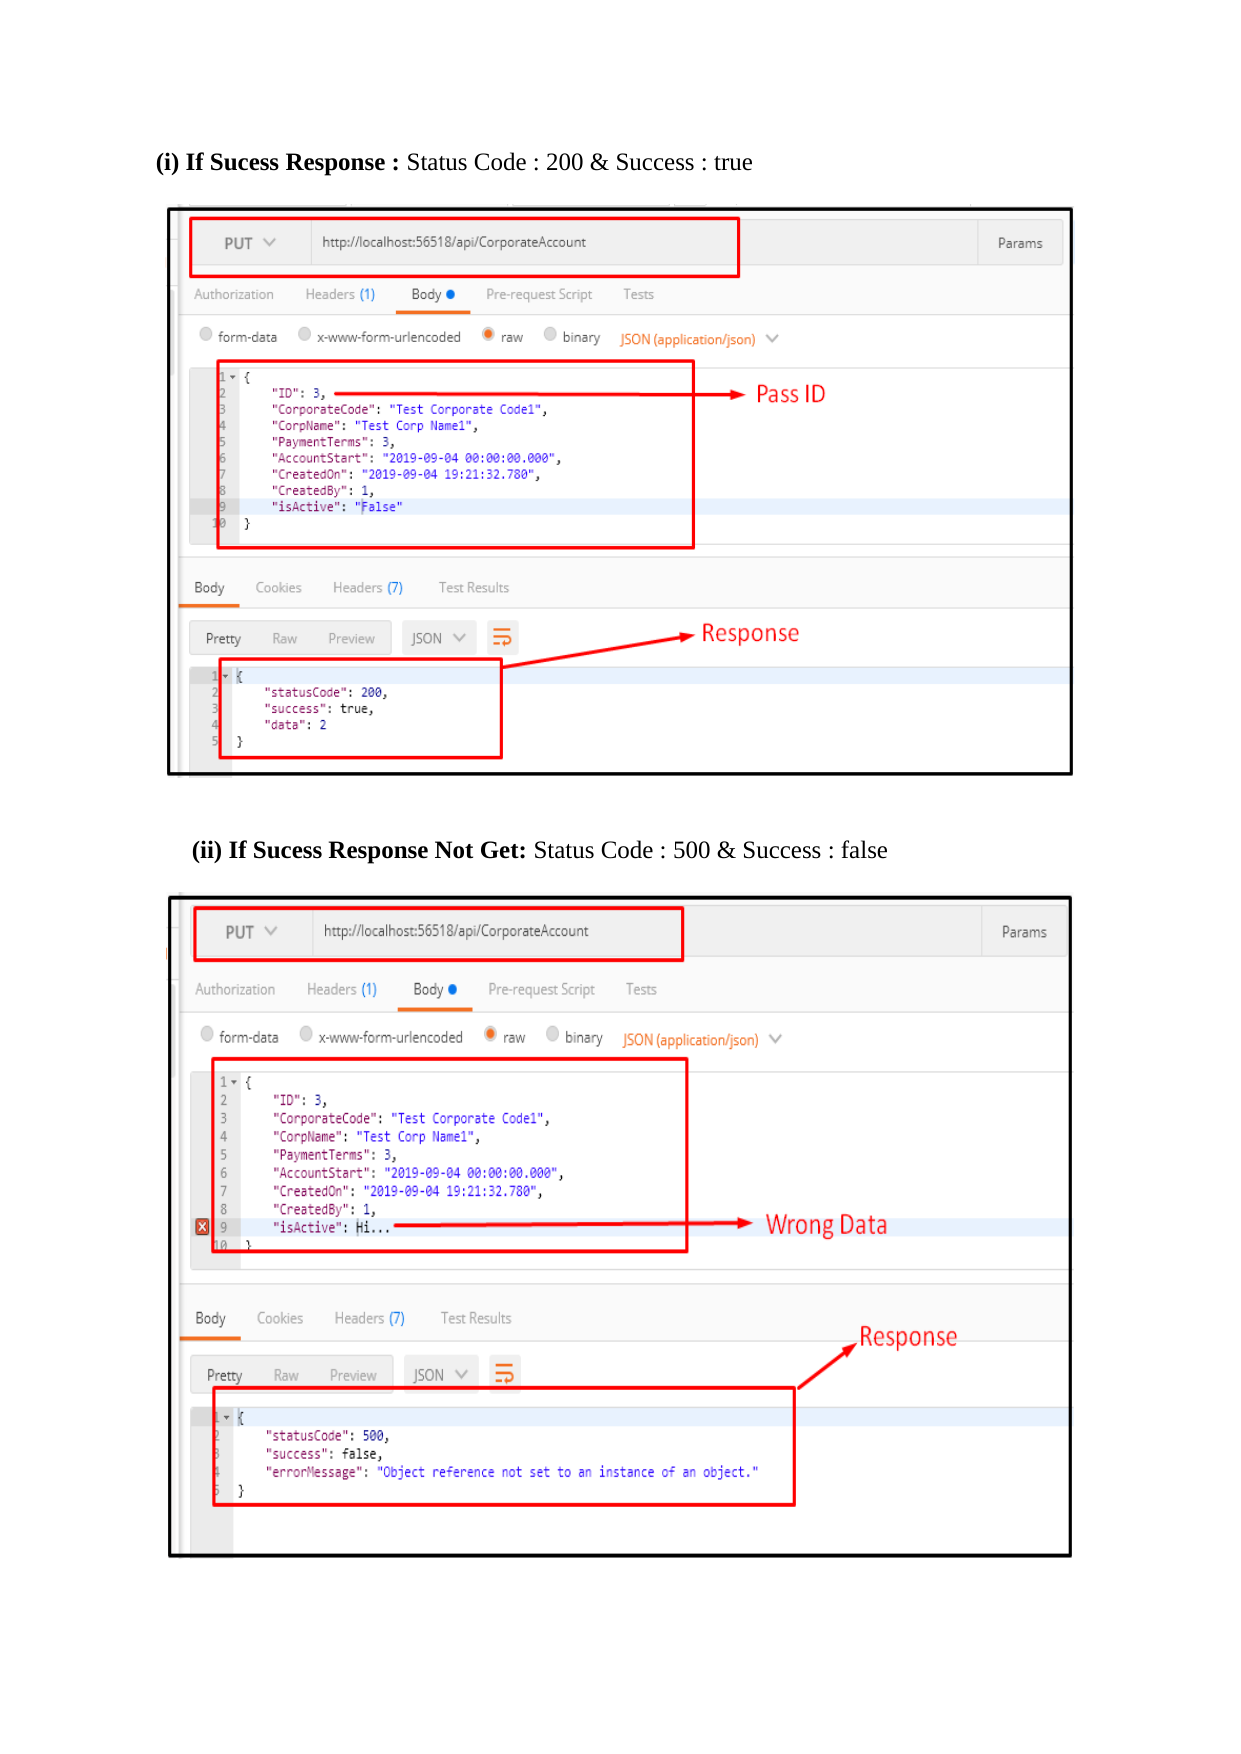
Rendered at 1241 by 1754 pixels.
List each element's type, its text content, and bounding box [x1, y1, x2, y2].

picture [165, 204, 1075, 778]
text (i) If Sucess Response : Status Code : 200 & Success : true [118, 147, 1122, 176]
picture [166, 892, 1074, 1559]
text (ii) If Sucess Response Not Get: Status Code : 500 & Success : false [118, 835, 1122, 864]
